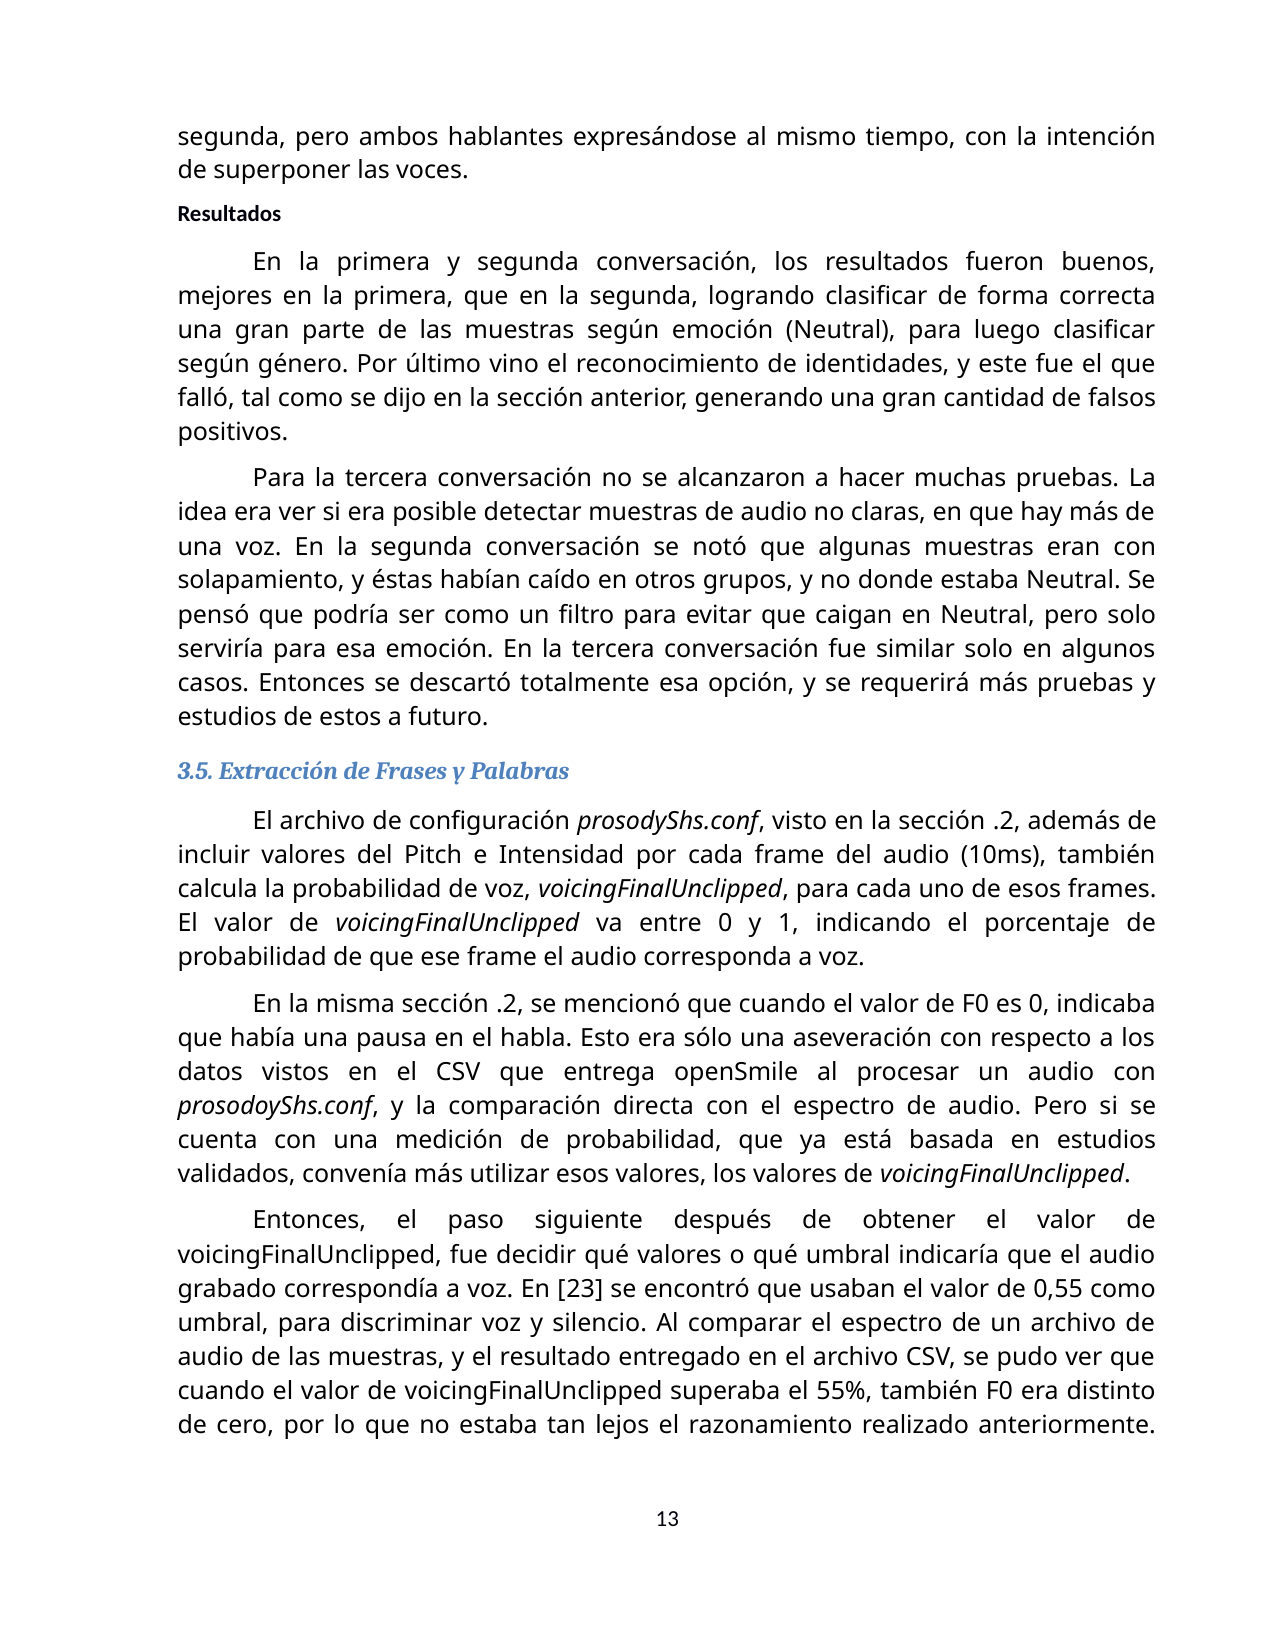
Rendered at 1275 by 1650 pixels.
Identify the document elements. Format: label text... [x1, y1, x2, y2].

subtitle 3.5. Extracción de Frases y Palabras [177, 757, 1157, 786]
text segunda, pero ambos hablantes expresándose al mismo tiempo, con la intención de superponer las voces. [177, 118, 1157, 186]
text En la primera y segunda conversación, los resultados fueron buenos, mejores en la primera, que en la segunda, logrando clasificar de forma correcta una gran parte de las muestras según emoción (Neutral), para luego clasificar según género. Por último vino el reconocimiento de identidades, y este fue el que falló, tal como se dijo en la sección anterior, generando una gran cantidad de falsos positivos. [177, 243, 1157, 448]
text Entonces, el paso siguiente después de obtener el valor de voicingFinalUnclipped, fue decidir qué valores o qué umbral indicaría que el audio grabado correspondía a voz. En [23] se encontró que usaban el valor de 0,55 como umbral, para discriminar voz y silencio. Al comparar el espectro de un archivo de audio de las muestras, y el resultado entregado en el archivo CSV, se pudo ver que cuando el valor de voicingFinalUnclipped superaba el 55%, también F0 era distinto de cero, por lo que no estaba tan lejos el razonamiento realizado anteriormente. [177, 1202, 1157, 1441]
text En la misma sección .2, se mencionó que cuando el valor de F0 es 0, indicaba que había una pausa en el habla. Esto era sólo una aseveración con respecto a los datos vistos en el CSV que entrega openSmile al procesar un audio con prosodoyShs.conf, y la comparación directa con el espectro de audio. Pero si se cuenta con una medición de probabilidad, que ya está basada en estudios validados, convenía más utilizar esos valores, los valores de voicingFinalUnclipped. [177, 985, 1157, 1190]
text El archivo de configuración prosodyShs.conf, visto en la sección .2, además de incluir valores del Pitch e Intensidad por cada frame del audio (10ms), también calcula la probabilidad de voz, voicingFinalUnclipped, para cada uno de esos frames. El valor de voicingFinalUnclipped va entre 0 y 1, indicando el porcentaje de probabilidad de que ese frame el audio corresponda a voz. [177, 803, 1157, 973]
text Para la tercera conversación no se alcanzaron a hacer muchas pruebas. La idea era ver si era posible detectar muestras de audio no claras, en que hay más de una voz. En la segunda conversación se notó que algunas muestras eran con solapamiento, y éstas habían caído en otros grupos, y no donde estaba Neutral. Se pensó que podría ser como un filtro para evitar que caigan en Neutral, pero solo serviría para esa emoción. En la tercera conversación fue similar solo en algunos casos. Entonces se descartó totalmente esa opción, y se requerirá más pruebas y estudios de estos a futuro. [177, 460, 1157, 732]
subtitle Resultados [177, 199, 1157, 227]
